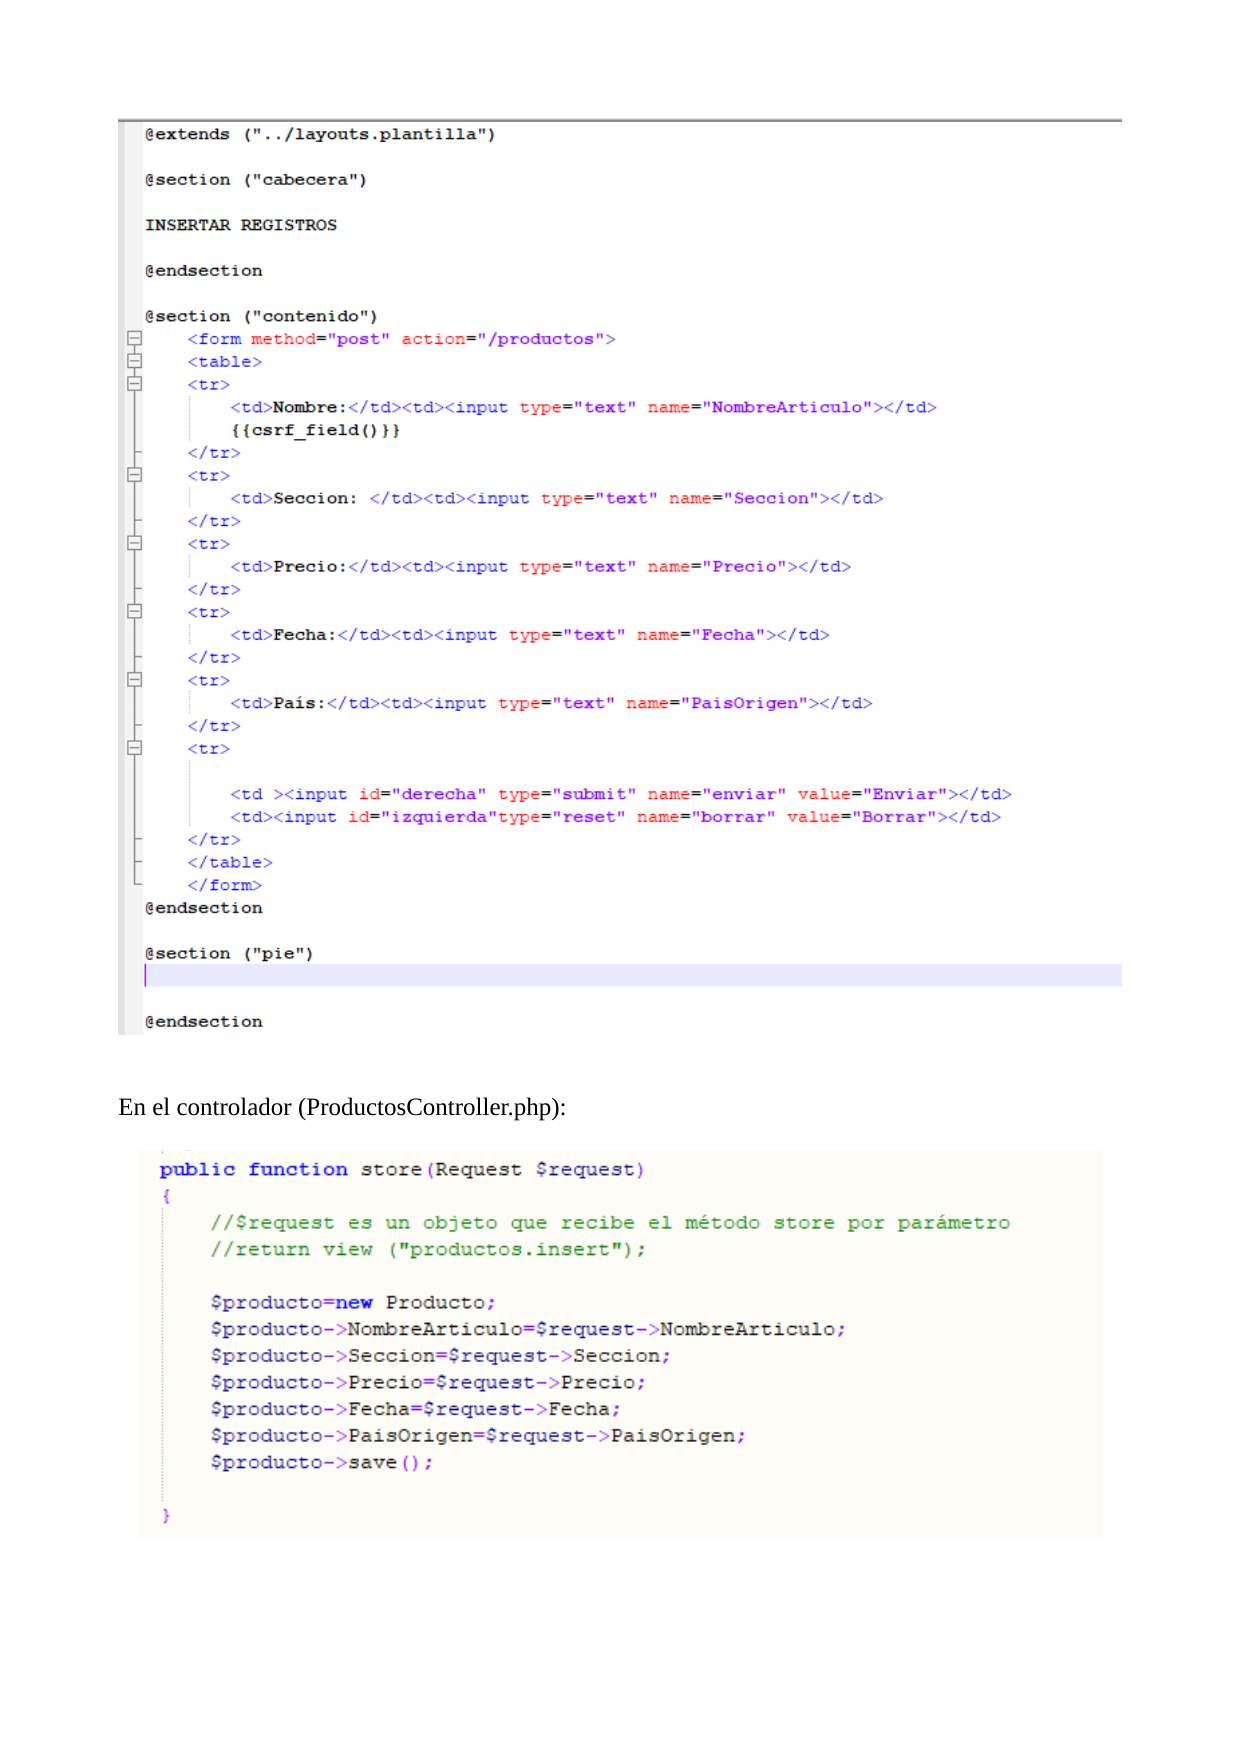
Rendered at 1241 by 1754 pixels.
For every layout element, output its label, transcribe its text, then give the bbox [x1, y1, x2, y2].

picture [137, 1150, 1103, 1539]
text En el controlador (ProductosController.php): [118, 1092, 1122, 1121]
picture [118, 118, 1122, 1035]
